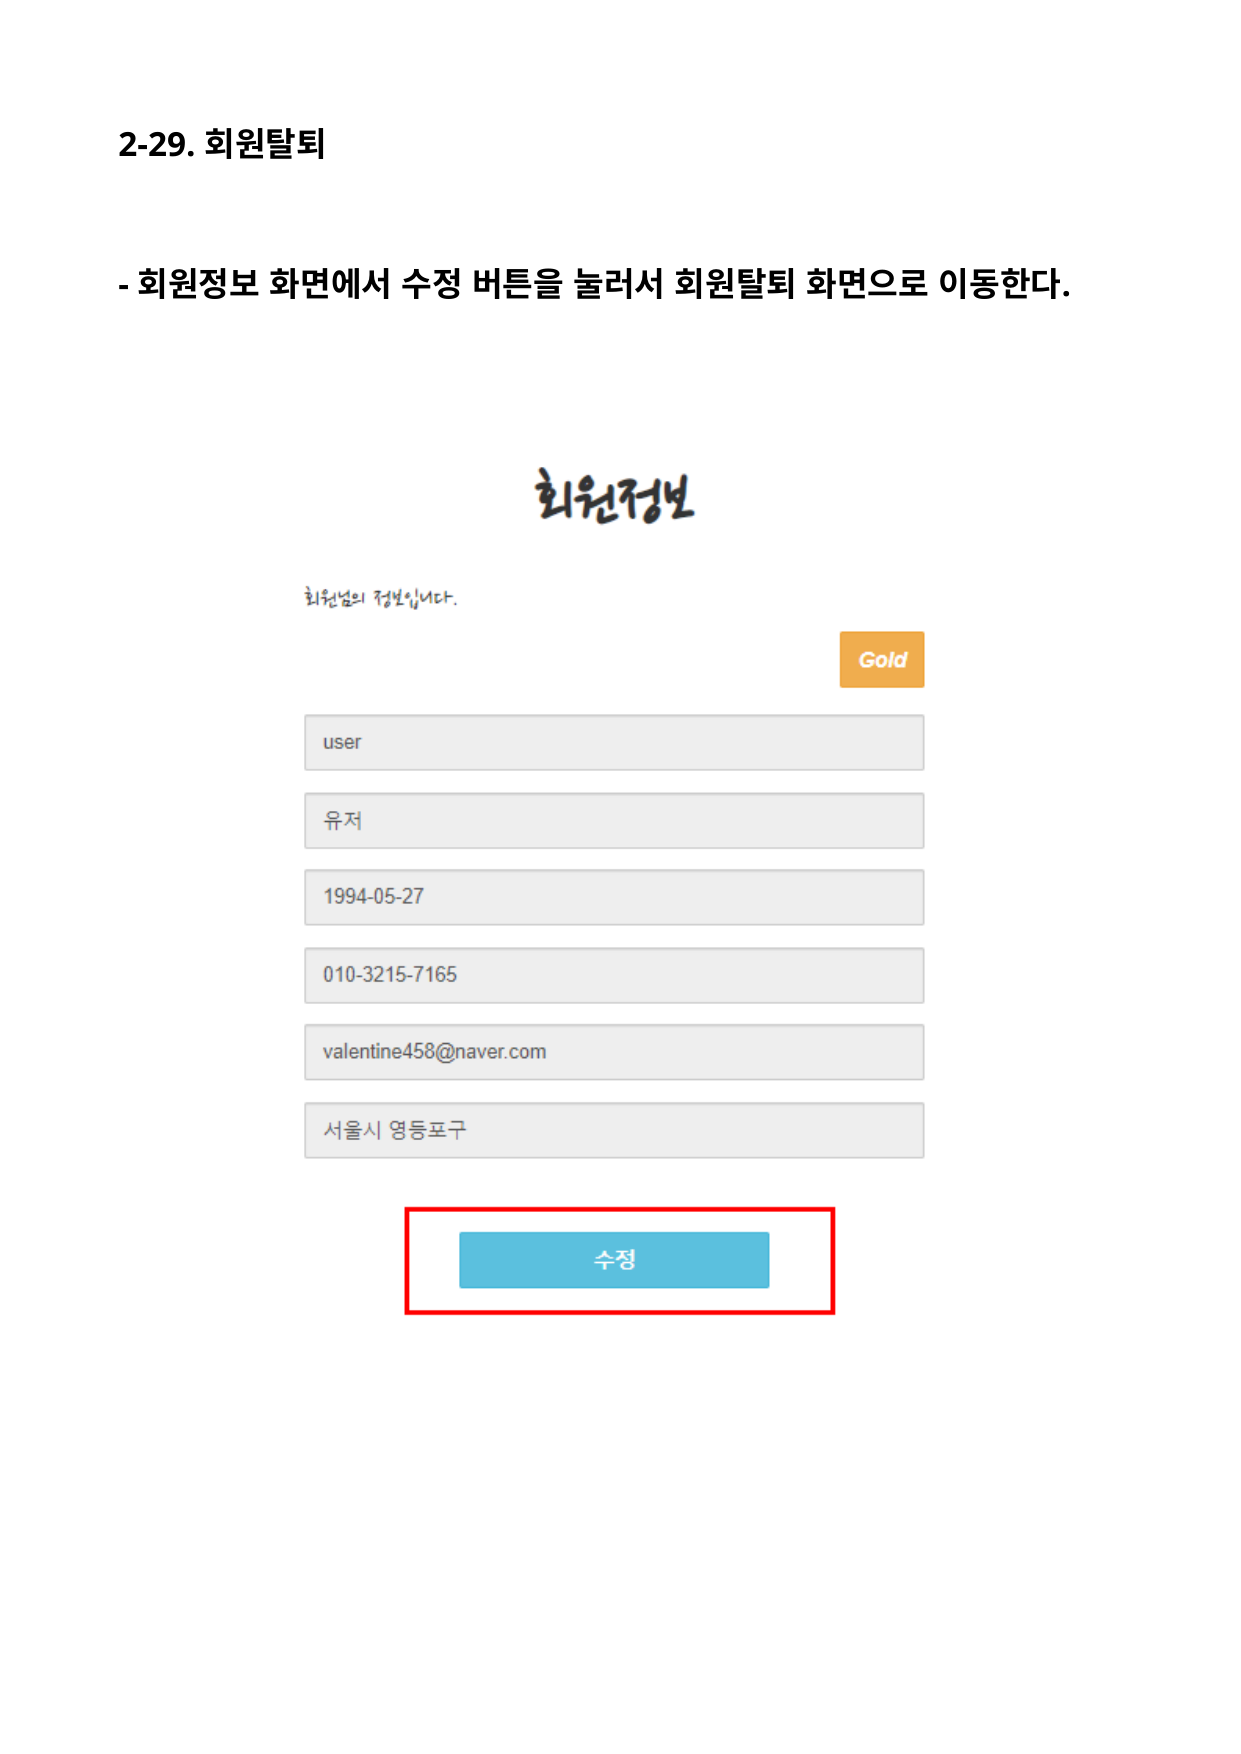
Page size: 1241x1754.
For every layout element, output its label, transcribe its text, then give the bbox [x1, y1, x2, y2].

text 2-29. 회원탈퇴 [118, 118, 1122, 167]
picture [278, 405, 942, 1323]
text - 회원정보 화면에서 수정 버튼을 눌러서 회원탈퇴 화면으로 이동한다. [118, 257, 1122, 306]
